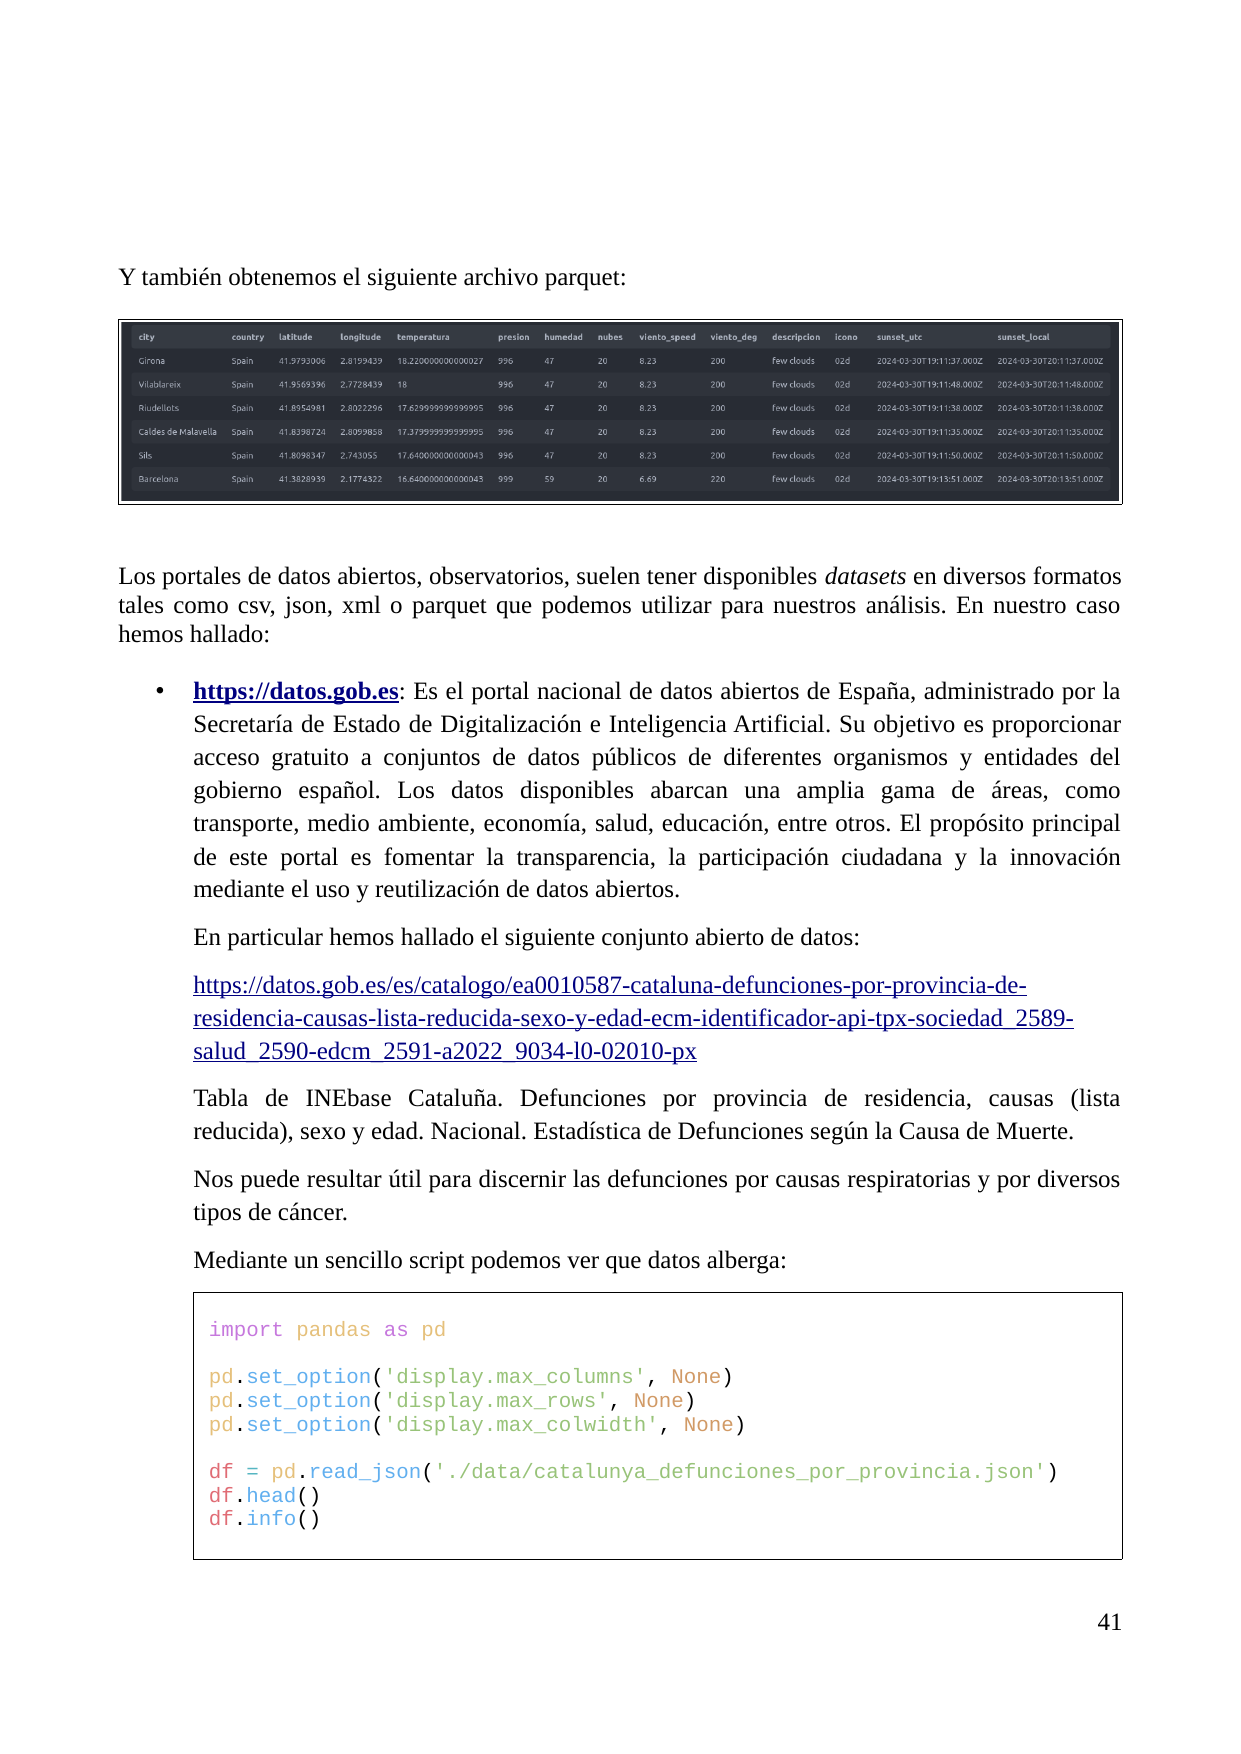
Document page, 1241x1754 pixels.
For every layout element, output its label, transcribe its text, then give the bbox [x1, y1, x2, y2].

text Los portales de datos abiertos, observatorios, suelen tener disponibles datasets en diversos formatos tales como csv, json, xml o parquet que podemos utilizar para nuestros análisis. En nuestro caso hemos hallado: [118, 561, 1122, 648]
list Tabla de INEbase Cataluña. Defunciones por provincia de residencia, causas (lista reducida), sexo y edad. Nacional. Estadística de Defunciones según la Causa de Muerte. [156, 1083, 1122, 1145]
list En particular hemos hallado el siguiente conjunto abierto de datos: [156, 922, 1122, 951]
list Nos puede resultar útil para discernir las defunciones por causas respiratorias y por diversos tipos de cáncer. [156, 1164, 1122, 1226]
text pd.set_option('display.max_columns', None) [194, 1363, 1122, 1387]
text Y también obtenemos el siguiente archivo parquet: [118, 262, 1122, 319]
text pd.set_option('display.max_colwidth', None) [194, 1411, 1122, 1437]
list https://datos.gob.es: Es el portal nacional de datos abiertos de España, administrado por la Secretaría de Estado de Digitalización e Inteligencia Artificial. Su objetivo es proporcionar acceso gratuito a conjuntos de datos públicos de diferentes organismos y entidades del gobierno español. Los datos disponibles abarcan una amplia gama de áreas, como transporte, medio ambiente, economía, salud, educación, entre otros. El propósito principal de este portal es fomentar la transparencia, la participación ciudadana y la innovación mediante el uso y reutilización de datos abiertos. [156, 676, 1122, 903]
list https://datos.gob.es/es/catalogo/ea0010587-cataluna-defunciones-por-provincia-de-residencia-causas-lista-reducida-sexo-y-edad-ecm-identificador-api-tpx-sociedad_2589-salud_2590-edcm_2591-a2022_9034-l0-02010-px [156, 970, 1122, 1064]
text Mediante un sencillo script podemos ver que datos alberga: [118, 1245, 1122, 1273]
text df.head() [194, 1481, 1122, 1505]
text df = pd.read_json('./data/catalunya_defunciones_por_provincia.json') [194, 1458, 1122, 1481]
text import pandas as pd [194, 1316, 1122, 1343]
text pd.set_option('display.max_rows', None) [194, 1387, 1122, 1411]
picture [121, 322, 1119, 501]
text df.info() [194, 1505, 1122, 1532]
